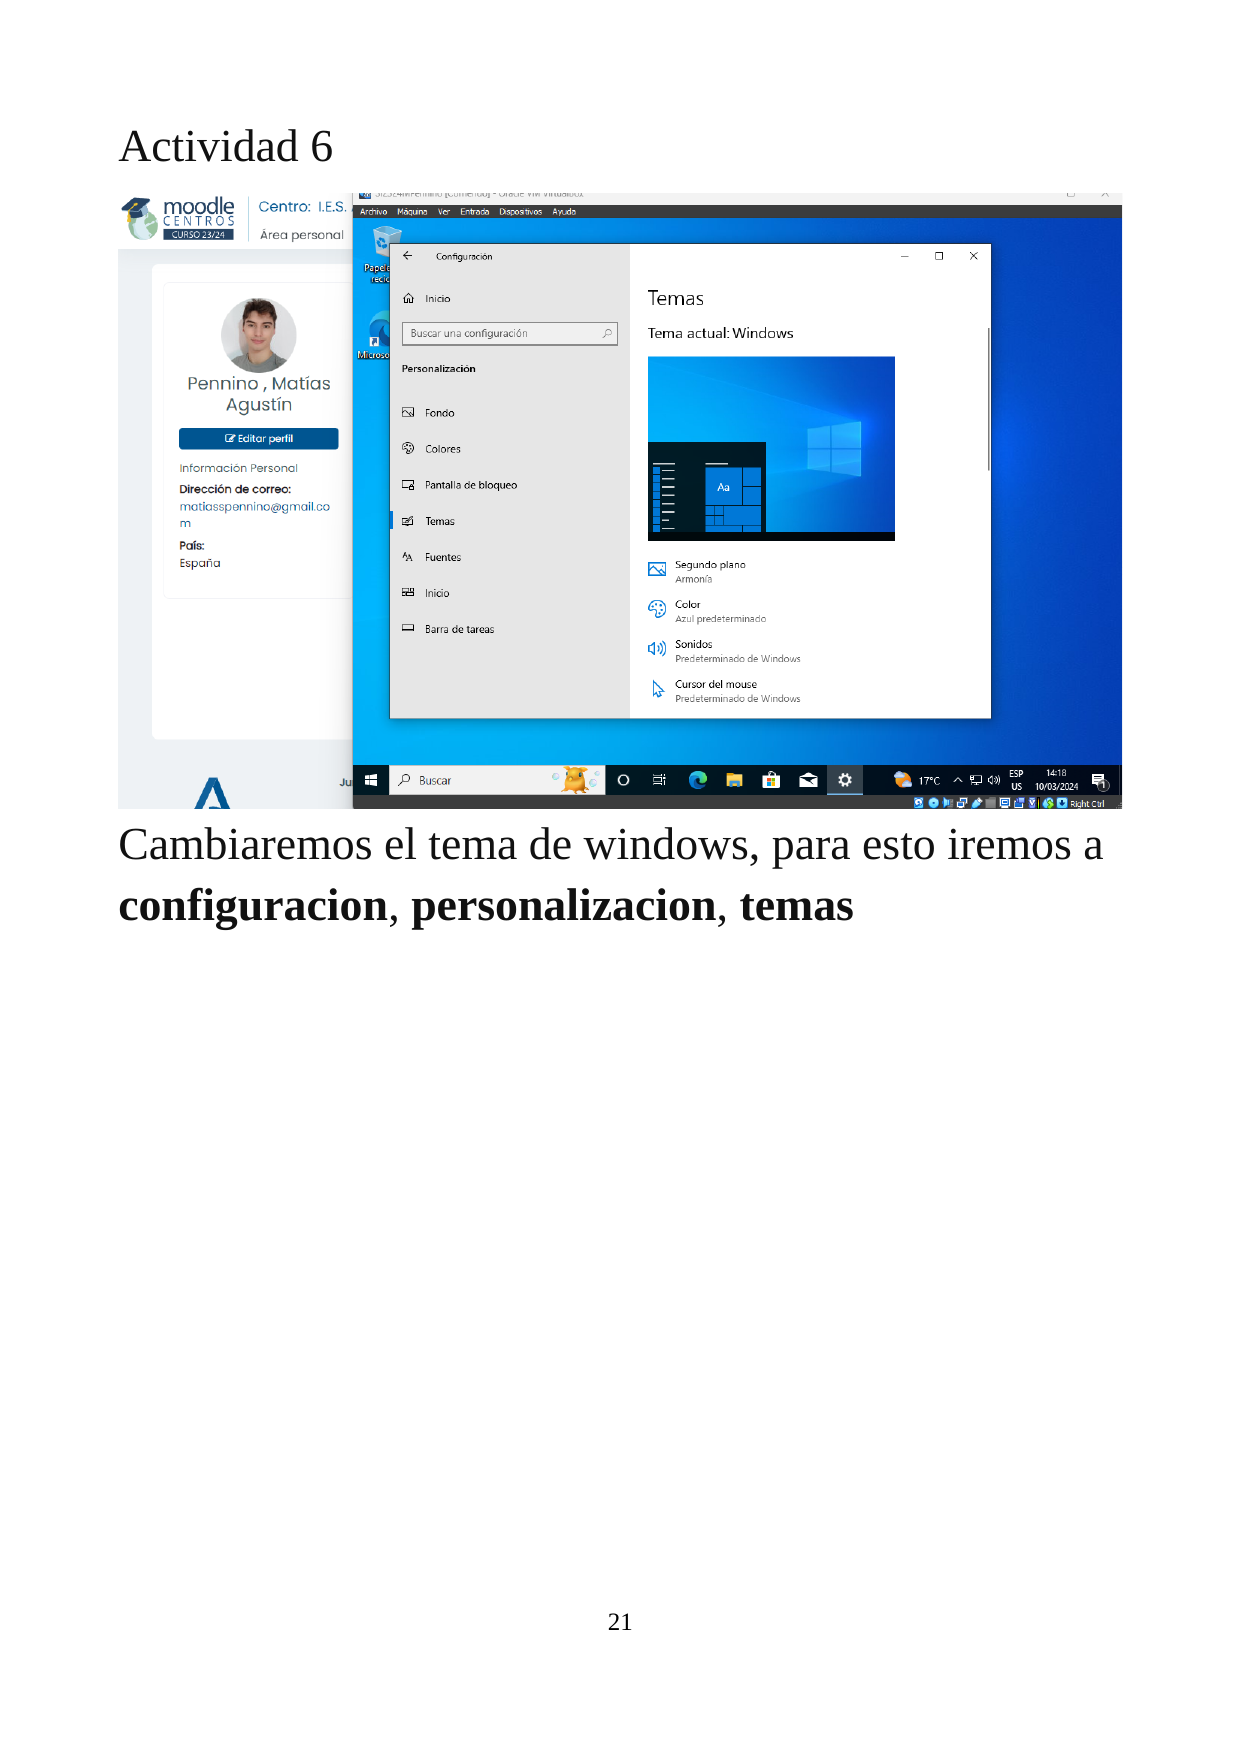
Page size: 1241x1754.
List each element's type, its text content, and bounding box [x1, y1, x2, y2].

picture [118, 193, 1123, 809]
text Actividad 6 [118, 118, 1122, 171]
text Cambiaremos el tema de windows, para esto iremos a configuracion, personalizacion, temas [118, 809, 1122, 930]
